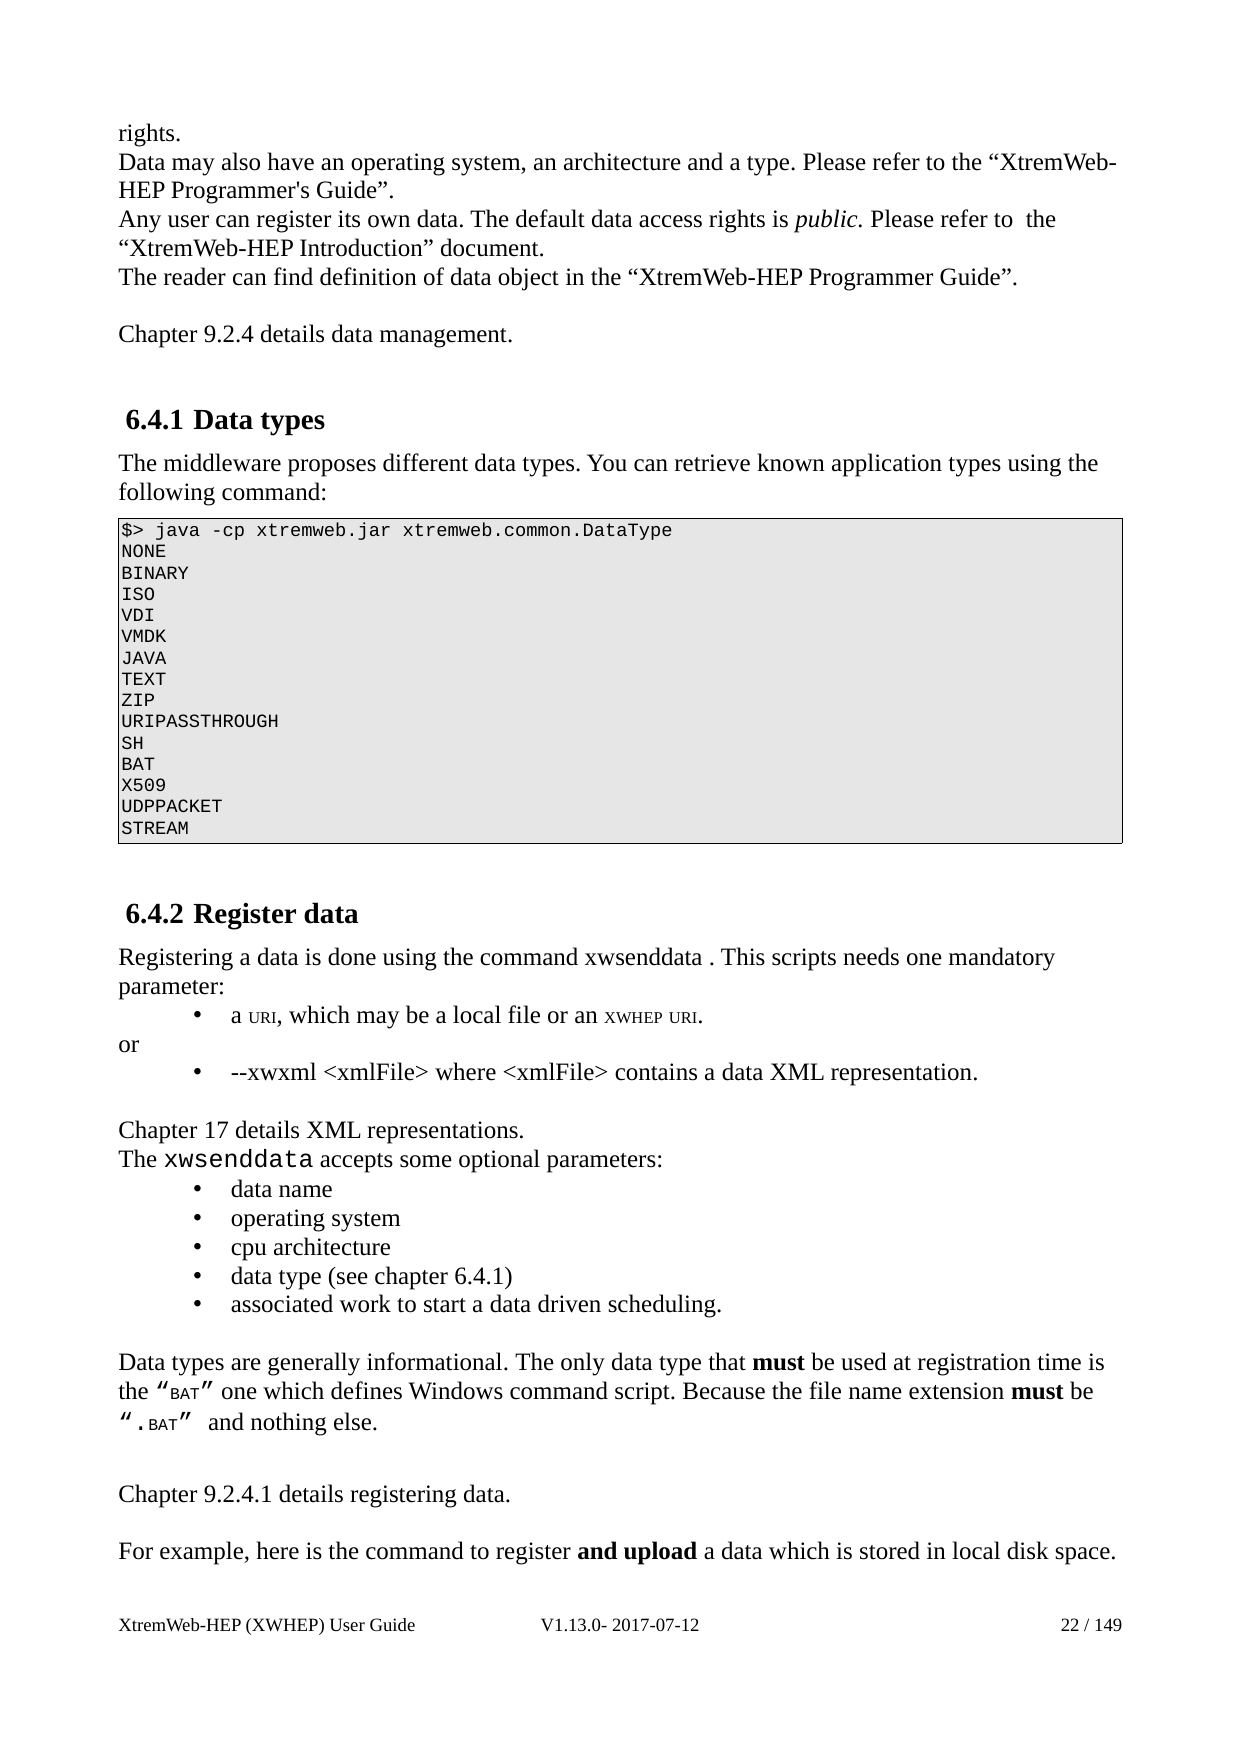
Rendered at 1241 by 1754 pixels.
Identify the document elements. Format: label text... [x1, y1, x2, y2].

text Registering a data is done using the command xwsenddata . This scripts needs one mandatory parameter: [118, 942, 1122, 1000]
subtitle Register data [118, 896, 1122, 930]
subtitle Data types [118, 402, 1122, 435]
text ZIP [119, 688, 1122, 709]
text The xwsenddata accepts some optional parameters: [118, 1144, 1122, 1174]
text Data may also have an operating system, an architecture and a type. Please refer to the “XtremWeb- HEP Programmer's Guide”. [118, 147, 1122, 204]
text URIPASSTHROUGH [119, 709, 1122, 730]
text VMDK [119, 624, 1122, 645]
text Any user can register its own data. The default data access rights is public. Please refer to the “XtremWeb-HEP Introduction” document. [118, 204, 1122, 262]
list operating system [193, 1203, 1122, 1232]
list --xwxml <xmlFile> where <xmlFile> contains a data XML representation. [193, 1057, 1122, 1086]
text UDPPACKET [119, 794, 1122, 815]
text The reader can find definition of data object in the “XtremWeb-HEP Programmer Guide”. [118, 262, 1122, 291]
text Data types are generally informational. The only data type that must be used at registration time is the “bat” one which defines Windows command script. Because the file name extension must be “.bat” and nothing else. [118, 1347, 1122, 1437]
text VDI [119, 603, 1122, 624]
text SH [119, 730, 1122, 752]
text STREAM [119, 815, 1122, 843]
text NONE [119, 539, 1122, 560]
list data name [193, 1174, 1122, 1203]
text BINARY [119, 560, 1122, 582]
text Chapter 17 details XML representations. [118, 1115, 1122, 1144]
list data type (see chapter 6.4.1) [193, 1261, 1122, 1289]
text or [118, 1029, 1122, 1057]
text rights. [118, 118, 1122, 147]
text $> java -cp xtremweb.jar xtremweb.common.DataType [119, 519, 1122, 539]
text Chapter 9.2.4.1 details registering data. [118, 1479, 1122, 1507]
list cpu architecture [193, 1232, 1122, 1261]
text TEXT [119, 667, 1122, 688]
text JAVA [119, 645, 1122, 667]
list a uri, which may be a local file or an xwhep uri. [193, 1000, 1122, 1029]
text Chapter 9.2.4 details data management. [118, 319, 1122, 348]
text BAT [119, 752, 1122, 773]
text X509 [119, 773, 1122, 794]
text ISO [119, 582, 1122, 603]
text The middleware proposes different data types. You can retrieve known application types using the following command: [118, 448, 1122, 505]
text For example, here is the command to register and upload a data which is stored in local disk space. [118, 1536, 1122, 1565]
list associated work to start a data driven scheduling. [193, 1289, 1122, 1318]
